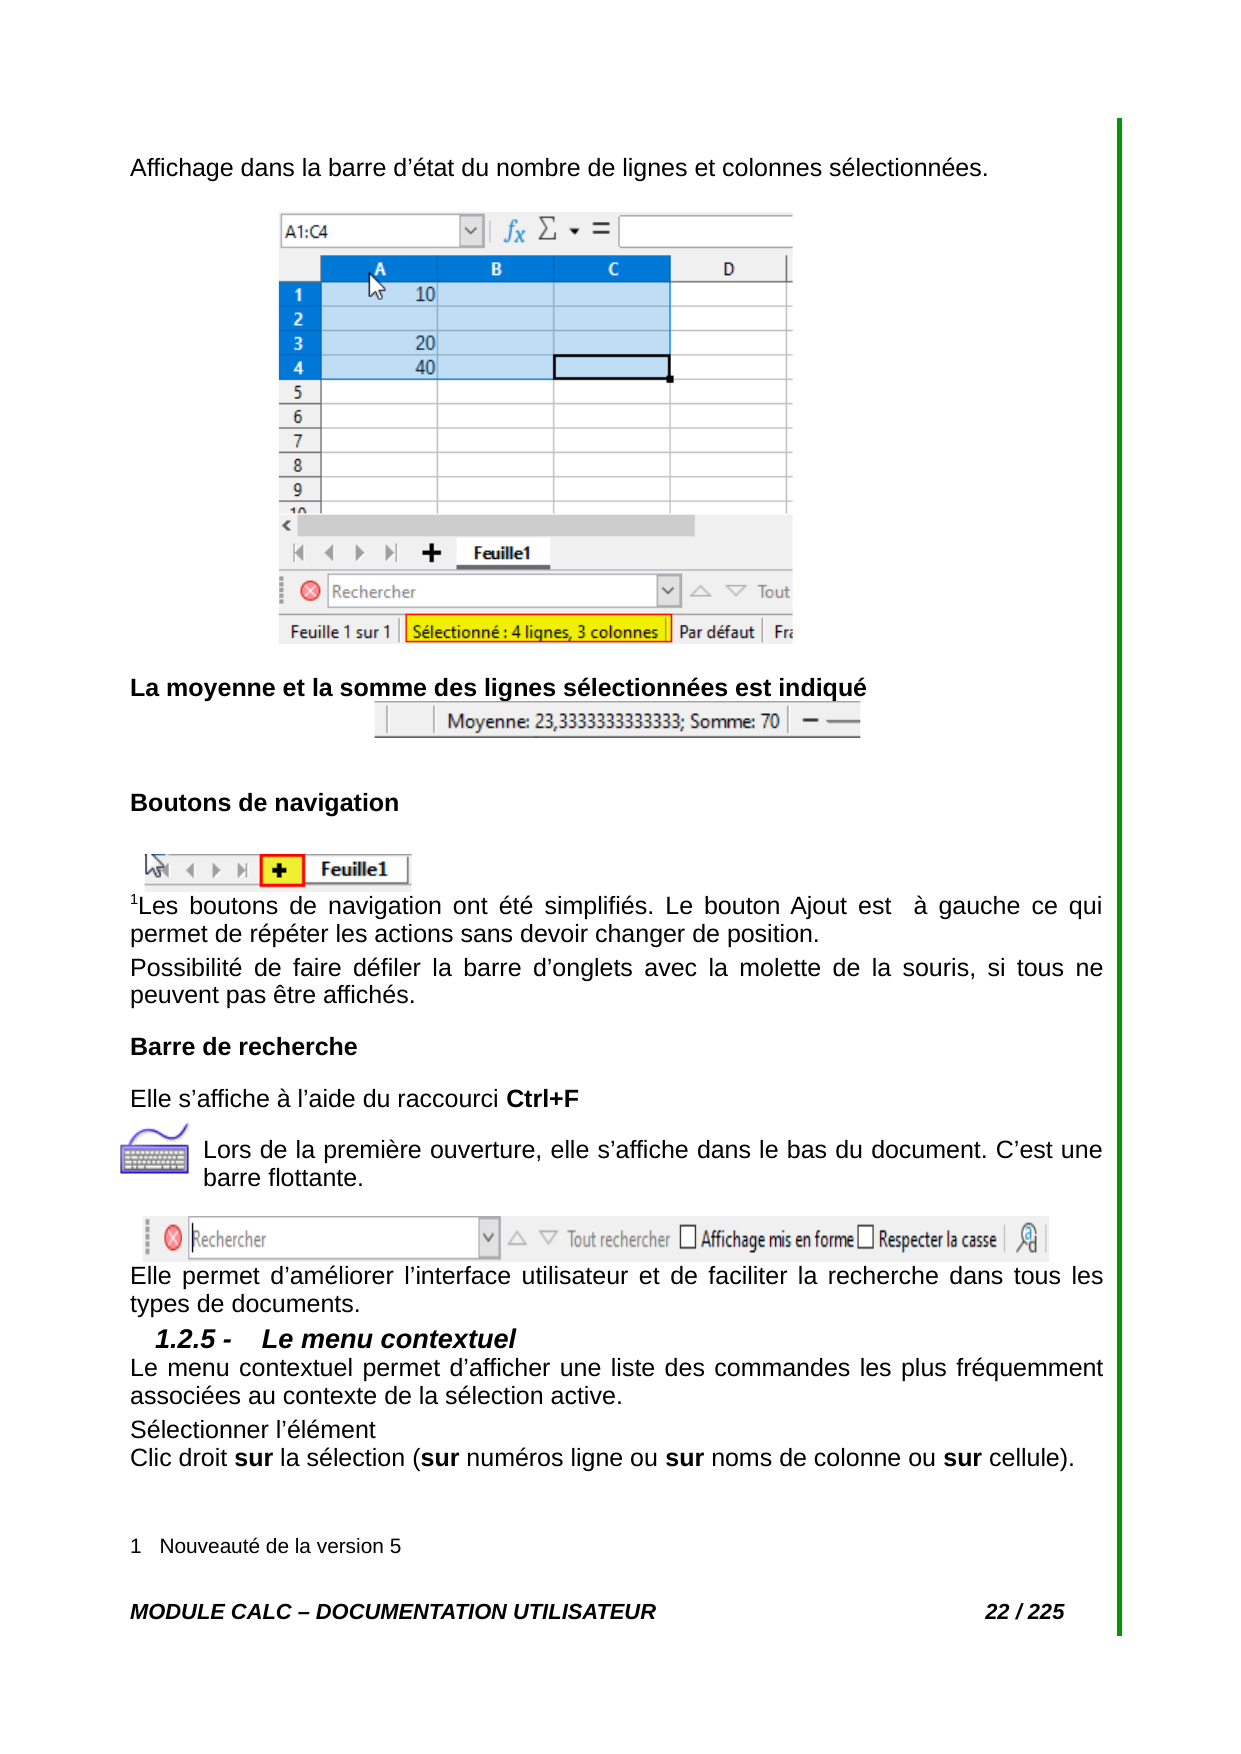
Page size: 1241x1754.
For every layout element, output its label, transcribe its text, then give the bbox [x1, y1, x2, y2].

text Le menu contextuel permet d’afficher une liste des commandes les plus fréquemment associées au contexte de la sélection active. [130, 1354, 1105, 1410]
picture [116, 1112, 192, 1188]
text Elle permet d’améliorer l’interface utilisateur et de faciliter la recherche dans tous les types de documents. [130, 1215, 1105, 1318]
picture [374, 701, 861, 738]
text Affichage dans la barre d’état du nombre de lignes et colonnes sélectionnées. [130, 153, 1105, 181]
text Sélectionner l’élément [130, 1416, 1105, 1443]
subtitle Le menu contextuel [155, 1324, 1105, 1354]
picture [142, 1216, 1049, 1262]
text Possibilité de faire défiler la barre d’onglets avec la molette de la souris, si tous ne peuvent pas être affichés. [130, 953, 1105, 1009]
text Lors de la première ouverture, elle s’affiche dans le bas du document. C’est une barre flottante. [130, 1136, 1105, 1192]
text Nouveauté de la version 5 [130, 1534, 1105, 1558]
text Barre de recherche [130, 1033, 1105, 1061]
text La moyenne et la somme des lignes sélectionnées est indiqué [130, 233, 1105, 701]
text Boutons de navigation [130, 789, 1105, 817]
picture [278, 212, 793, 644]
text Les boutons de navigation ont été simplifiés. Le bouton Ajout est à gauche ce qui permet de répéter les actions sans devoir changer de position. [130, 828, 1105, 947]
text Elle s’affiche à l’aide du raccourci Ctrl+F [130, 1084, 1105, 1112]
picture [144, 854, 412, 892]
text Clic droit sur la sélection (sur numéros ligne ou sur noms de colonne ou sur cellule). [130, 1443, 1105, 1471]
